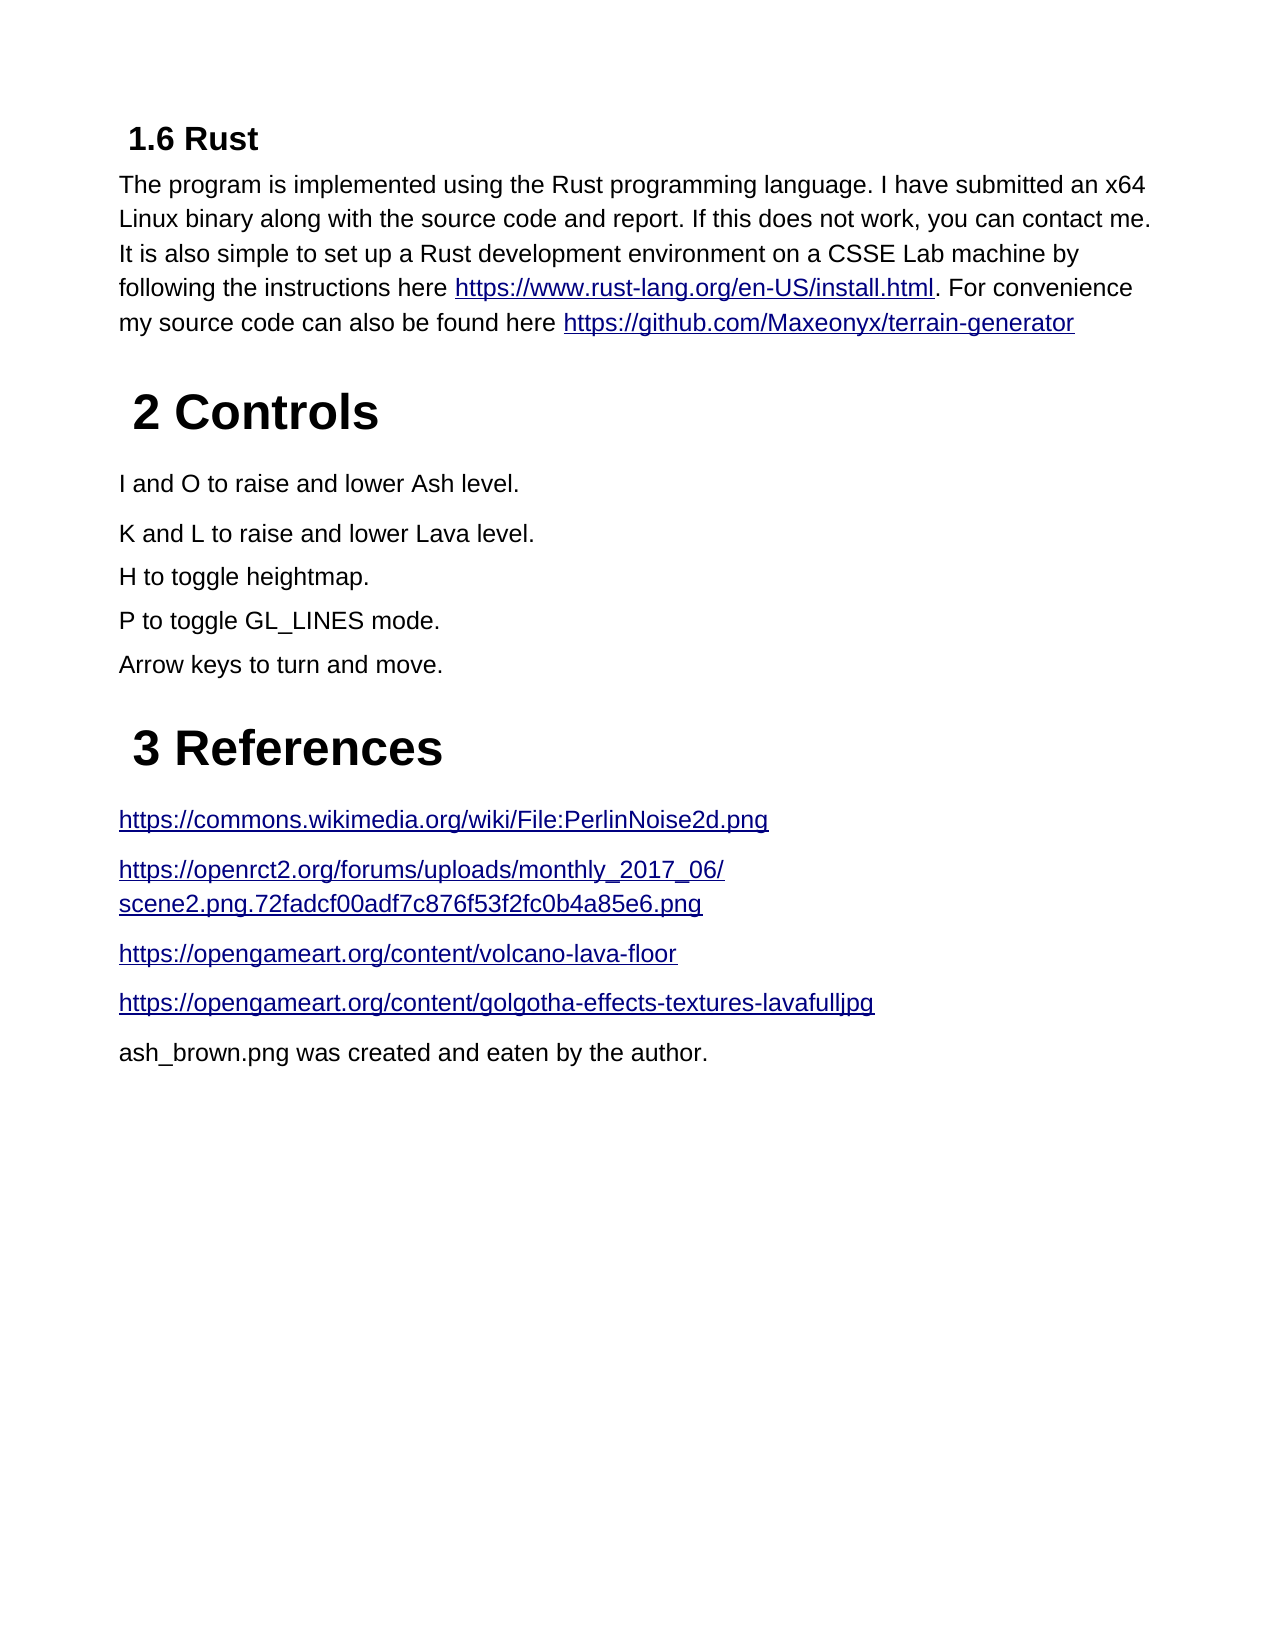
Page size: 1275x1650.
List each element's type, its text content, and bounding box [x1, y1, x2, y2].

text https://opengameart.org/content/volcano-lava-floor [118, 939, 1156, 968]
text K and L to raise and lower Lava level. [118, 518, 1156, 547]
text https://openrct2.org/forums/uploads/monthly_2017_06/scene2.png.72fadcf00adf7c876f53f2fc0b4a85e6.png [118, 855, 1156, 918]
text The program is implemented using the Rust programming language. I have submitted an x64 Linux binary along with the source code and report. If this does not work, you can contact me. It is also simple to set up a Rust development environment on a CSSE Lab machine by following the instructions here https://www.rust-lang.org/en-US/install.html. For convenience my source code can also be found here https://github.com/Maxeonyx/terrain-generator [118, 170, 1156, 336]
text P to toggle GL_LINES mode. [118, 606, 1156, 635]
text https://commons.wikimedia.org/wiki/File:PerlinNoise2d.png [118, 806, 1156, 834]
text ash_brown.png was created and eaten by the author. [118, 1038, 1156, 1067]
text Arrow keys to turn and move. [118, 650, 1156, 678]
text H to toggle heightmap. [118, 562, 1156, 591]
subtitle Rust [118, 118, 1156, 157]
text I and O to raise and lower Ash level. [118, 469, 1156, 498]
text https://opengameart.org/content/golgotha-effects-textures-lavafulljpg [118, 988, 1156, 1017]
subtitle Controls [118, 382, 1156, 439]
subtitle References [118, 718, 1156, 776]
